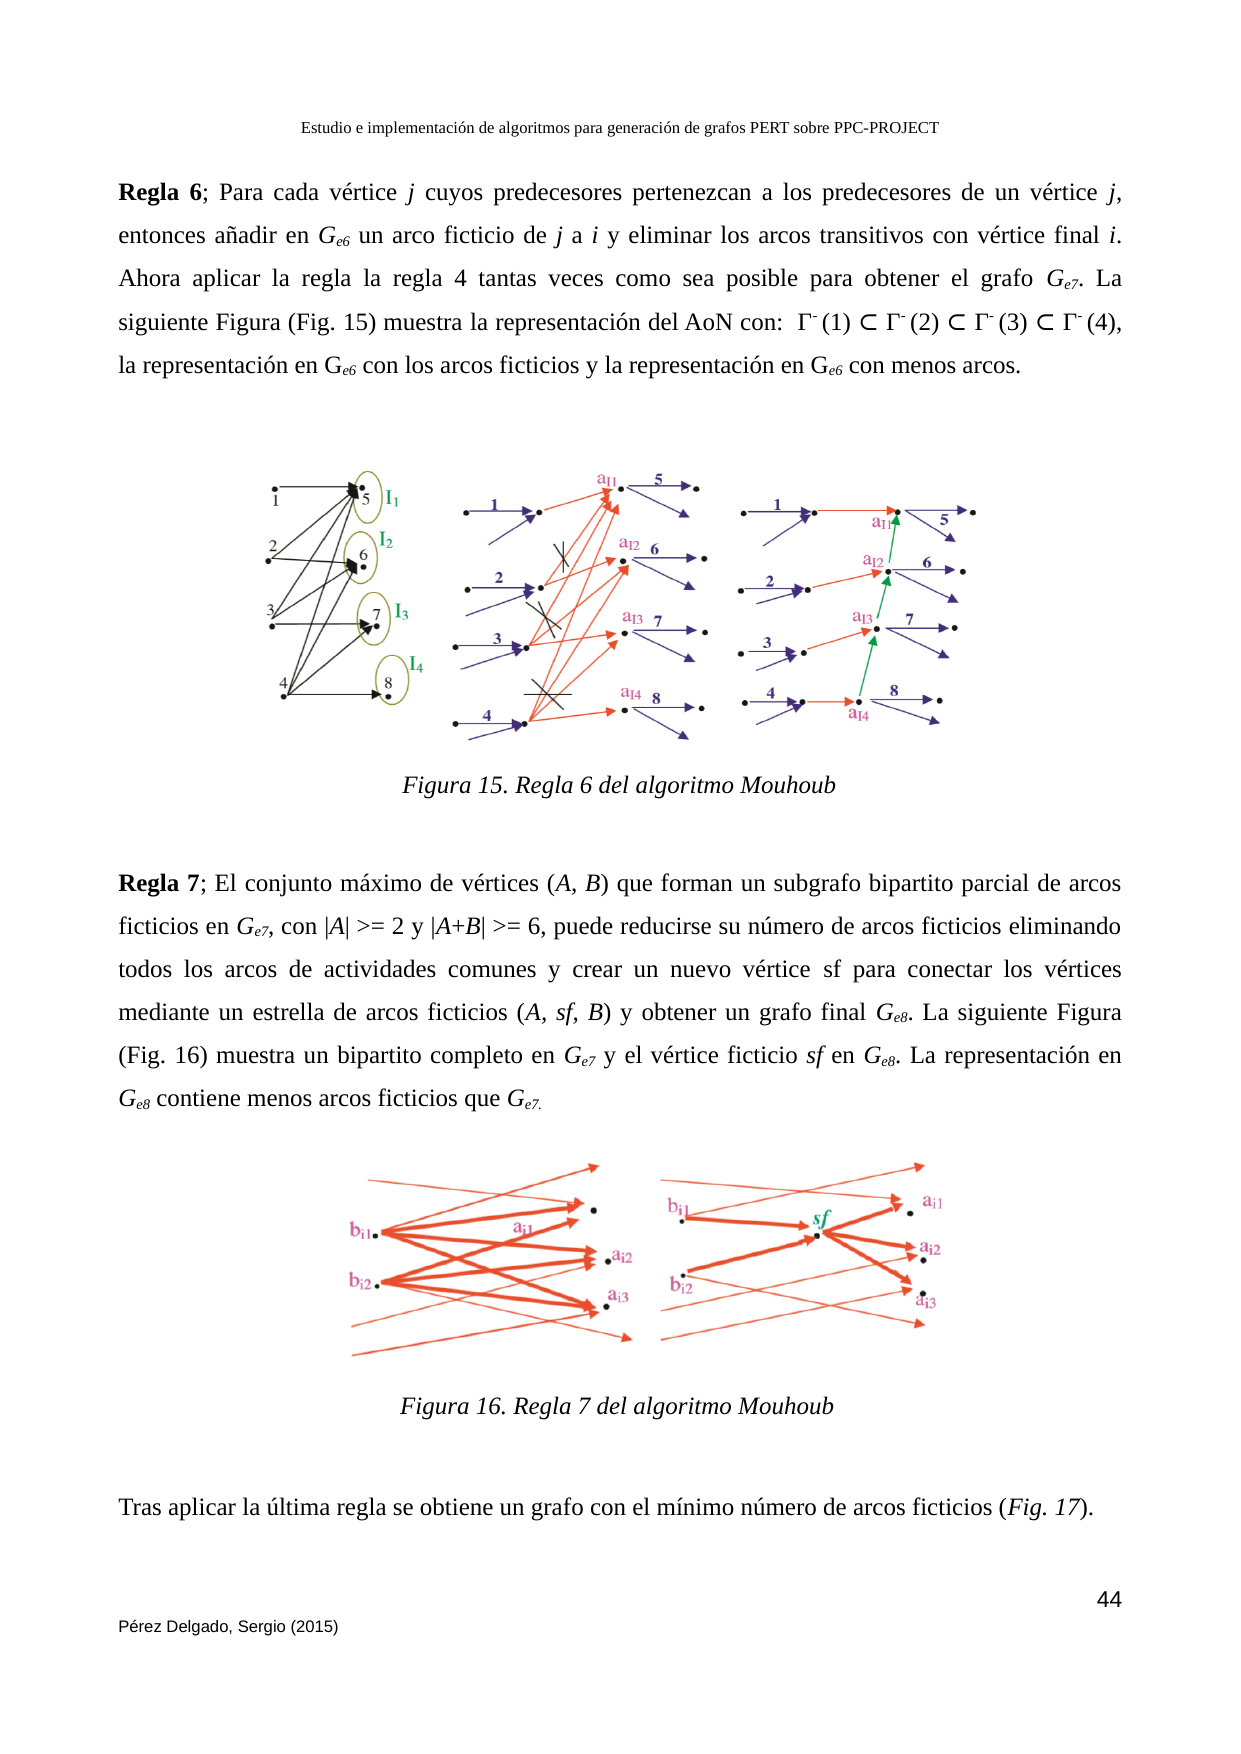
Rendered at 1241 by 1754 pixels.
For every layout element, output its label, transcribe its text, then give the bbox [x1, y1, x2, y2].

picture [317, 1139, 961, 1366]
text Tras aplicar la última regla se obtiene un grafo con el mínimo número de arcos ficticios (Fig. 17). [118, 1492, 1122, 1521]
picture [256, 457, 985, 745]
text Regla 7; El conjunto máximo de vértices (A, B) que forman un subgrafo bipartito parcial de arcos ficticios en Ge7, con |A| >= 2 y |A+B| >= 6, puede reducirse su número de arcos ficticios eliminando todos los arcos de actividades comunes y crear un nuevo vértice sf para conectar los vértices mediante un estrella de arcos ficticios (A, sf, B) y obtener un grafo final Ge8. La siguiente Figura (Fig. 16) muestra un bipartito completo en Ge7 y el vértice ficticio sf en Ge8. La representación en Ge8 contiene menos arcos ficticios que Ge7. [118, 868, 1122, 1112]
text Regla 6; Para cada vértice j cuyos predecesores pertenezcan a los predecesores de un vértice j, entonces añadir en Ge6 un arco ficticio de j a i y eliminar los arcos transitivos con vértice final i. Ahora aplicar la regla la regla 4 tantas veces como sea posible para obtener el grafo Ge7. La siguiente Figura (Fig. 15) muestra la representación del AoN con: Γ- (1) ⊂ Γ- (2) ⊂ Γ- (3) ⊂ Γ- (4), la representación en Ge6 con los arcos ficticios y la representación en Ge6 con menos arcos. [118, 177, 1122, 378]
text Figura 15. Regla 6 del algoritmo Mouhoub [118, 770, 1122, 799]
text Figura 16. Regla 7 del algoritmo Mouhoub [118, 1391, 1122, 1420]
